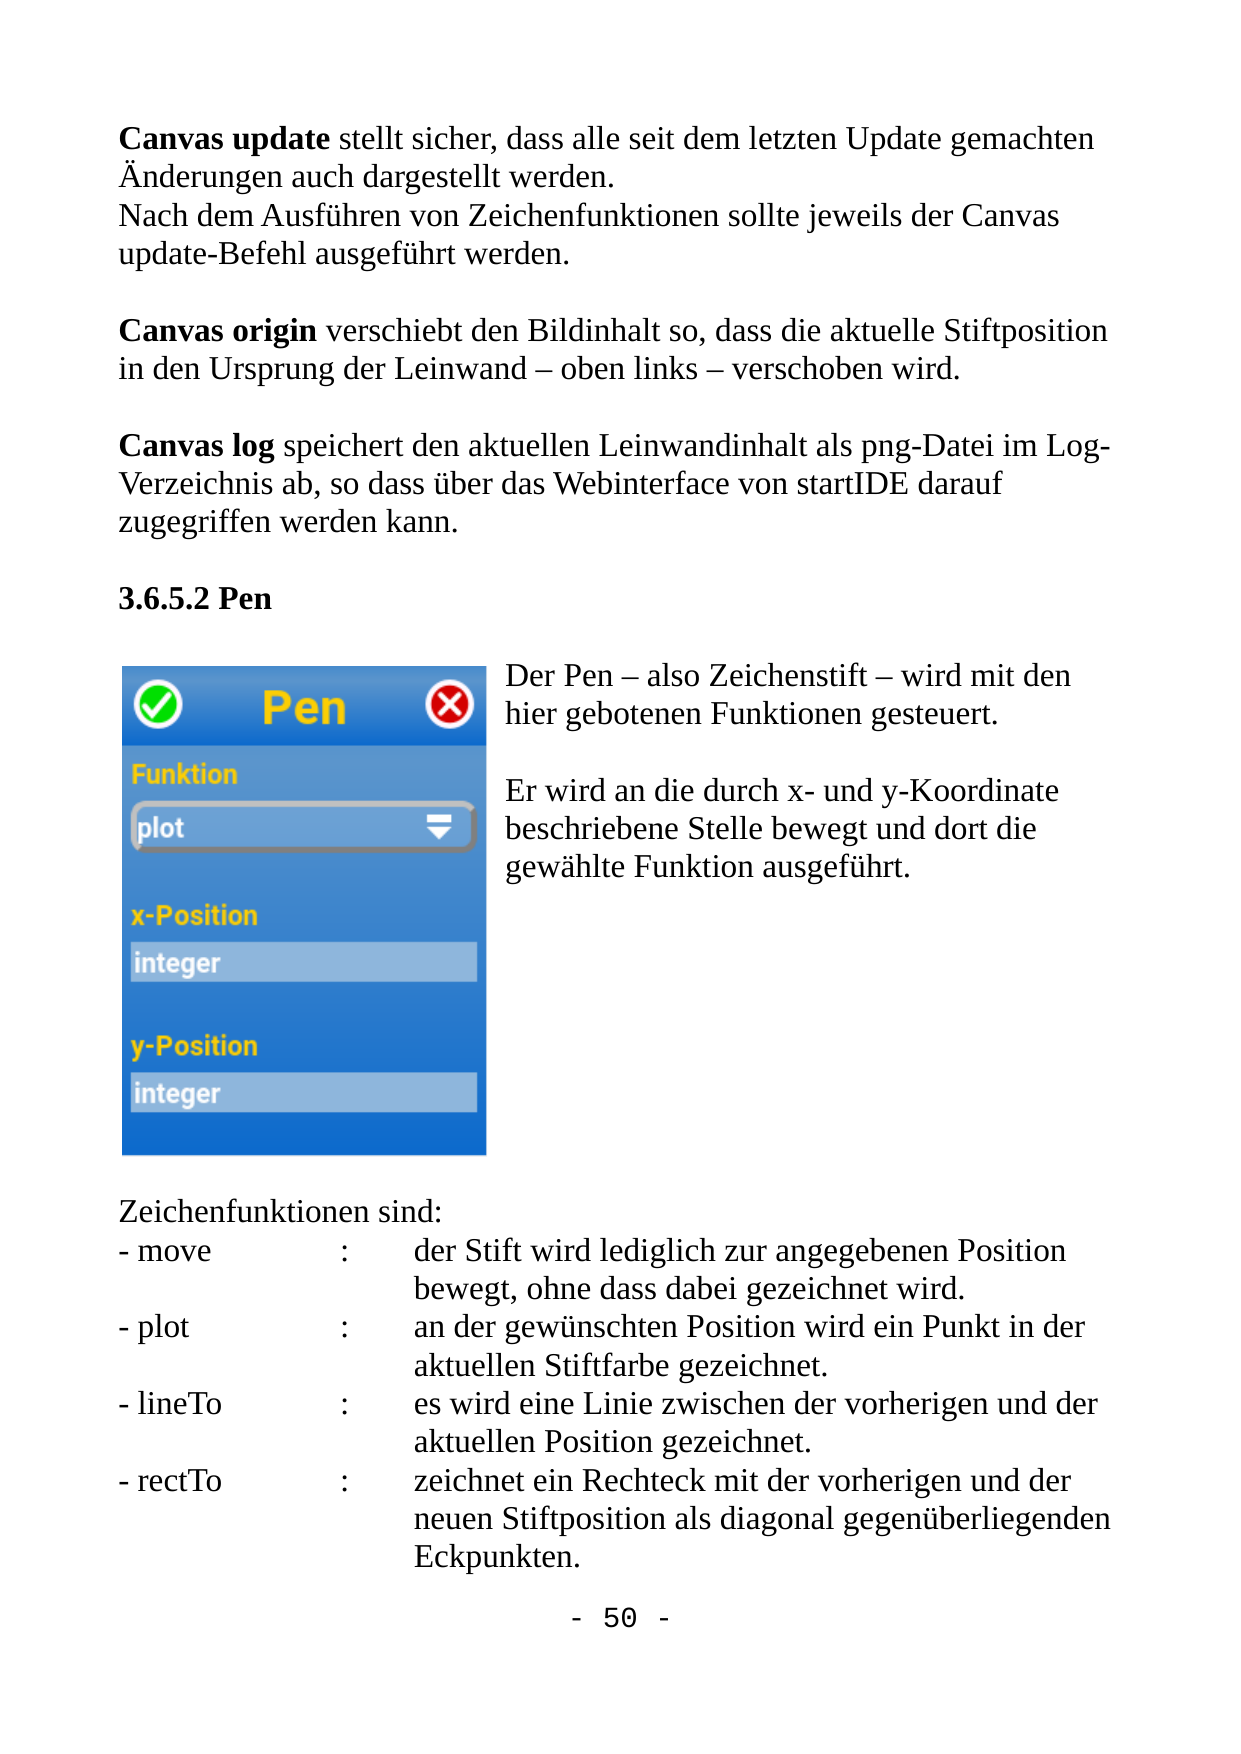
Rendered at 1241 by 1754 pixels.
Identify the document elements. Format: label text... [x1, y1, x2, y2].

text Canvas log speichert den aktuellen Leinwandinhalt als png-Datei im Log-Verzeichnis ab, so dass über das Webinterface von startIDE darauf zugegriffen werden kann. [118, 425, 1122, 540]
text - rectTo : zeichnet ein Rechteck mit der vorherigen und der [118, 1460, 1122, 1498]
text - lineTo : es wird eine Linie zwischen der vorherigen und der [118, 1383, 1122, 1421]
text neuen Stiftposition als diagonal gegenüberliegenden Eckpunkten. [118, 1498, 1122, 1575]
text - move : der Stift wird lediglich zur angegebenen Position bewegt, ohne dass dabei gezeichnet wird. [118, 1230, 1122, 1306]
text Zeichenfunktionen sind: [118, 1191, 1122, 1230]
text - plot : an der gewünschten Position wird ein Punkt in der aktuellen Stiftfarbe gezeichnet. [118, 1306, 1122, 1383]
picture [122, 666, 488, 1157]
text Canvas origin verschiebt den Bildinhalt so, dass die aktuelle Stiftposition in den Ursprung der Leinwand – oben links – verschoben wird. [118, 310, 1122, 386]
text aktuellen Position gezeichnet. [118, 1421, 1122, 1460]
text Nach dem Ausführen von Zeichenfunktionen sollte jeweils der Canvas update-Befehl ausgeführt werden. [118, 195, 1122, 271]
text Er wird an die durch x- und y-Koordinate beschriebene Stelle bewegt und dort die gewählte Funktion ausgeführt. [488, 770, 1122, 885]
text 3.6.5.2 Pen [118, 578, 1122, 616]
text Canvas update stellt sicher, dass alle seit dem letzten Update gemachten Änderungen auch dargestellt werden. [118, 118, 1122, 195]
text Der Pen – also Zeichenstift – wird mit den hier gebotenen Funktionen gesteuert. [118, 655, 1122, 731]
